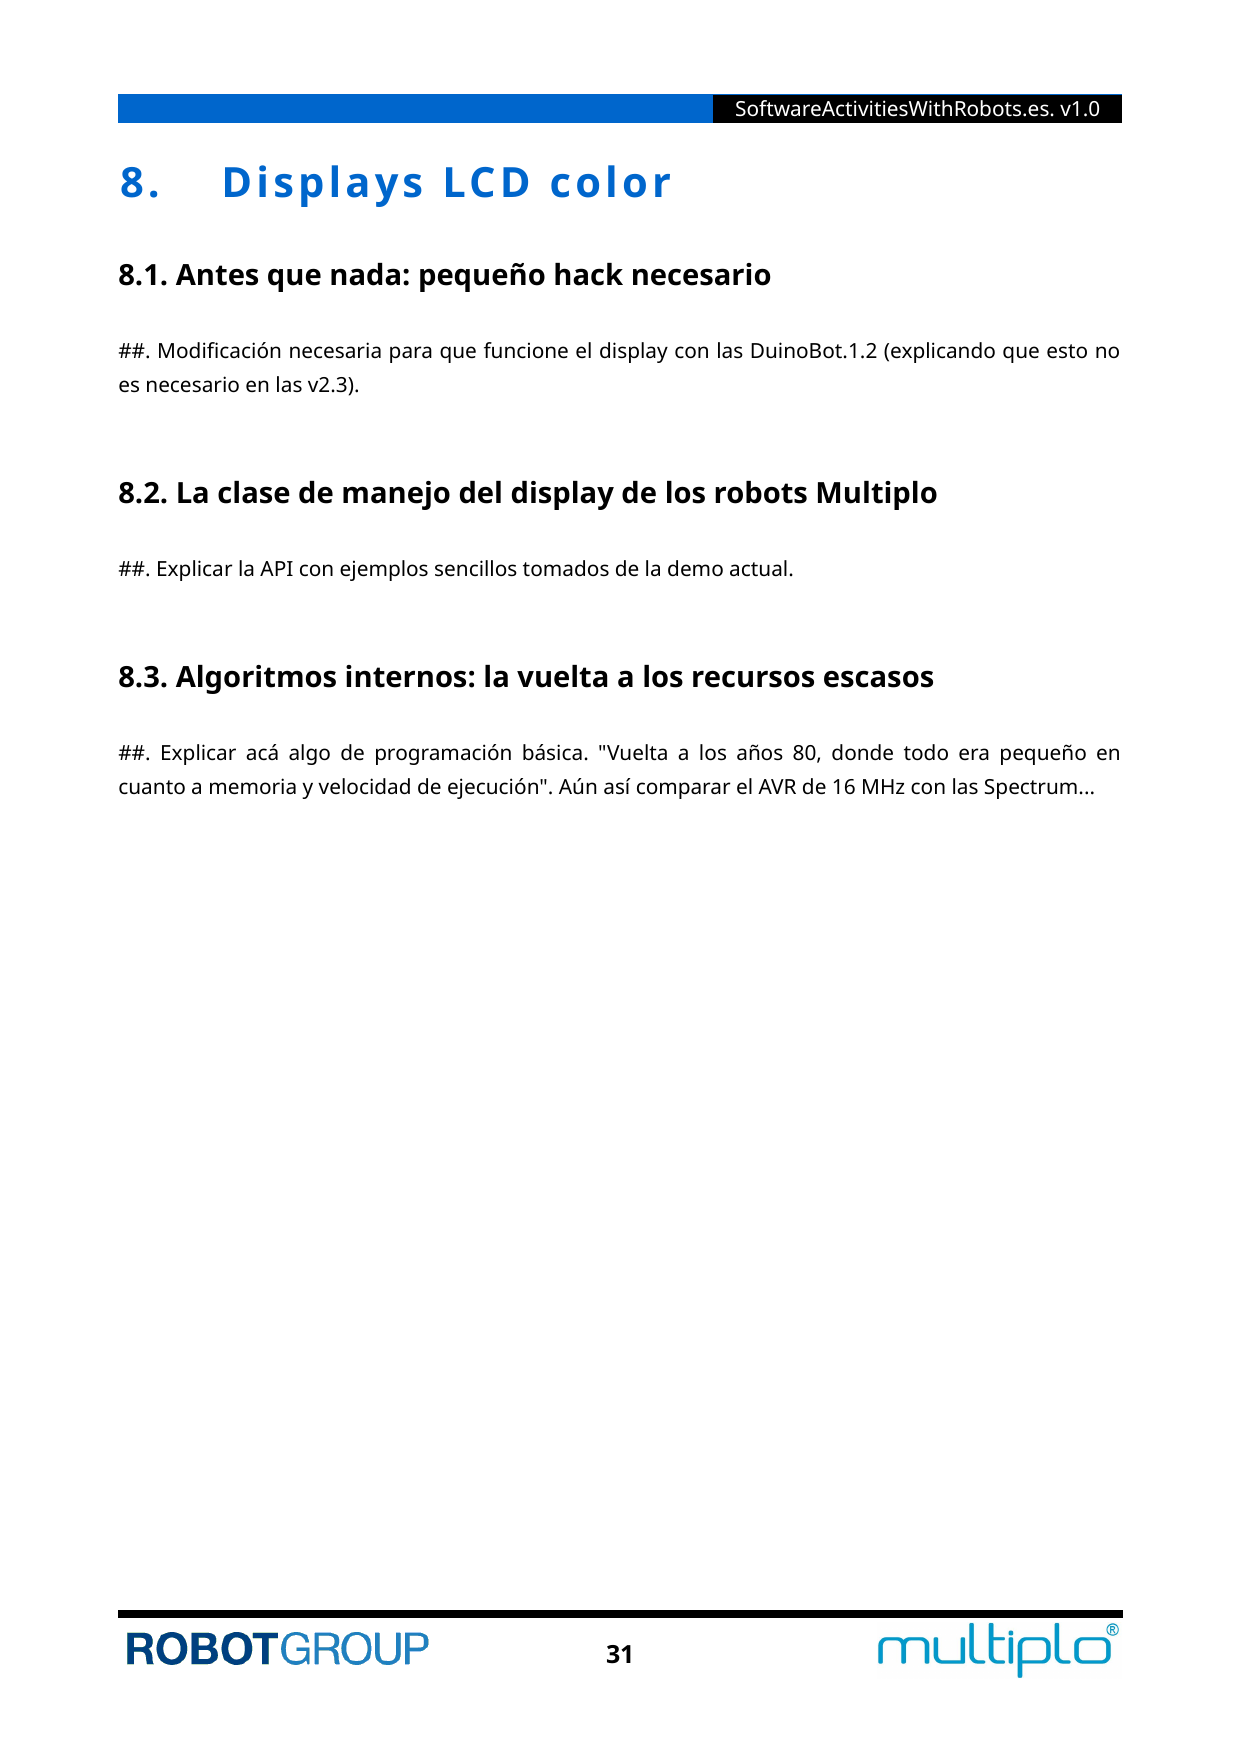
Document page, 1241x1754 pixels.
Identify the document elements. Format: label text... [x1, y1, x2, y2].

text 8.2. La clase de manejo del display de los robots Multiplo [118, 472, 1122, 512]
text ##. Explicar la API con ejemplos sencillos tomados de la demo actual. [118, 554, 1122, 583]
text ##. Explicar acá algo de programación básica. "Vuelta a los años 80, donde todo era pequeño en cuanto a memoria y velocidad de ejecución". Aún así comparar el AVR de 16 MHz con las Spectrum... [118, 738, 1122, 801]
text 8. Displays LCD color [120, 152, 1122, 209]
picture [877, 1622, 1123, 1679]
text ##. Modificación necesaria para que funcione el display con las DuinoBot.1.2 (explicando que esto no es necesario en las v2.3). [118, 336, 1122, 399]
text 8.3. Algoritmos internos: la vuelta a los recursos escasos [118, 656, 1122, 696]
text 8.1. Antes que nada: pequeño hack necesario [118, 254, 1122, 294]
picture [118, 1622, 434, 1673]
